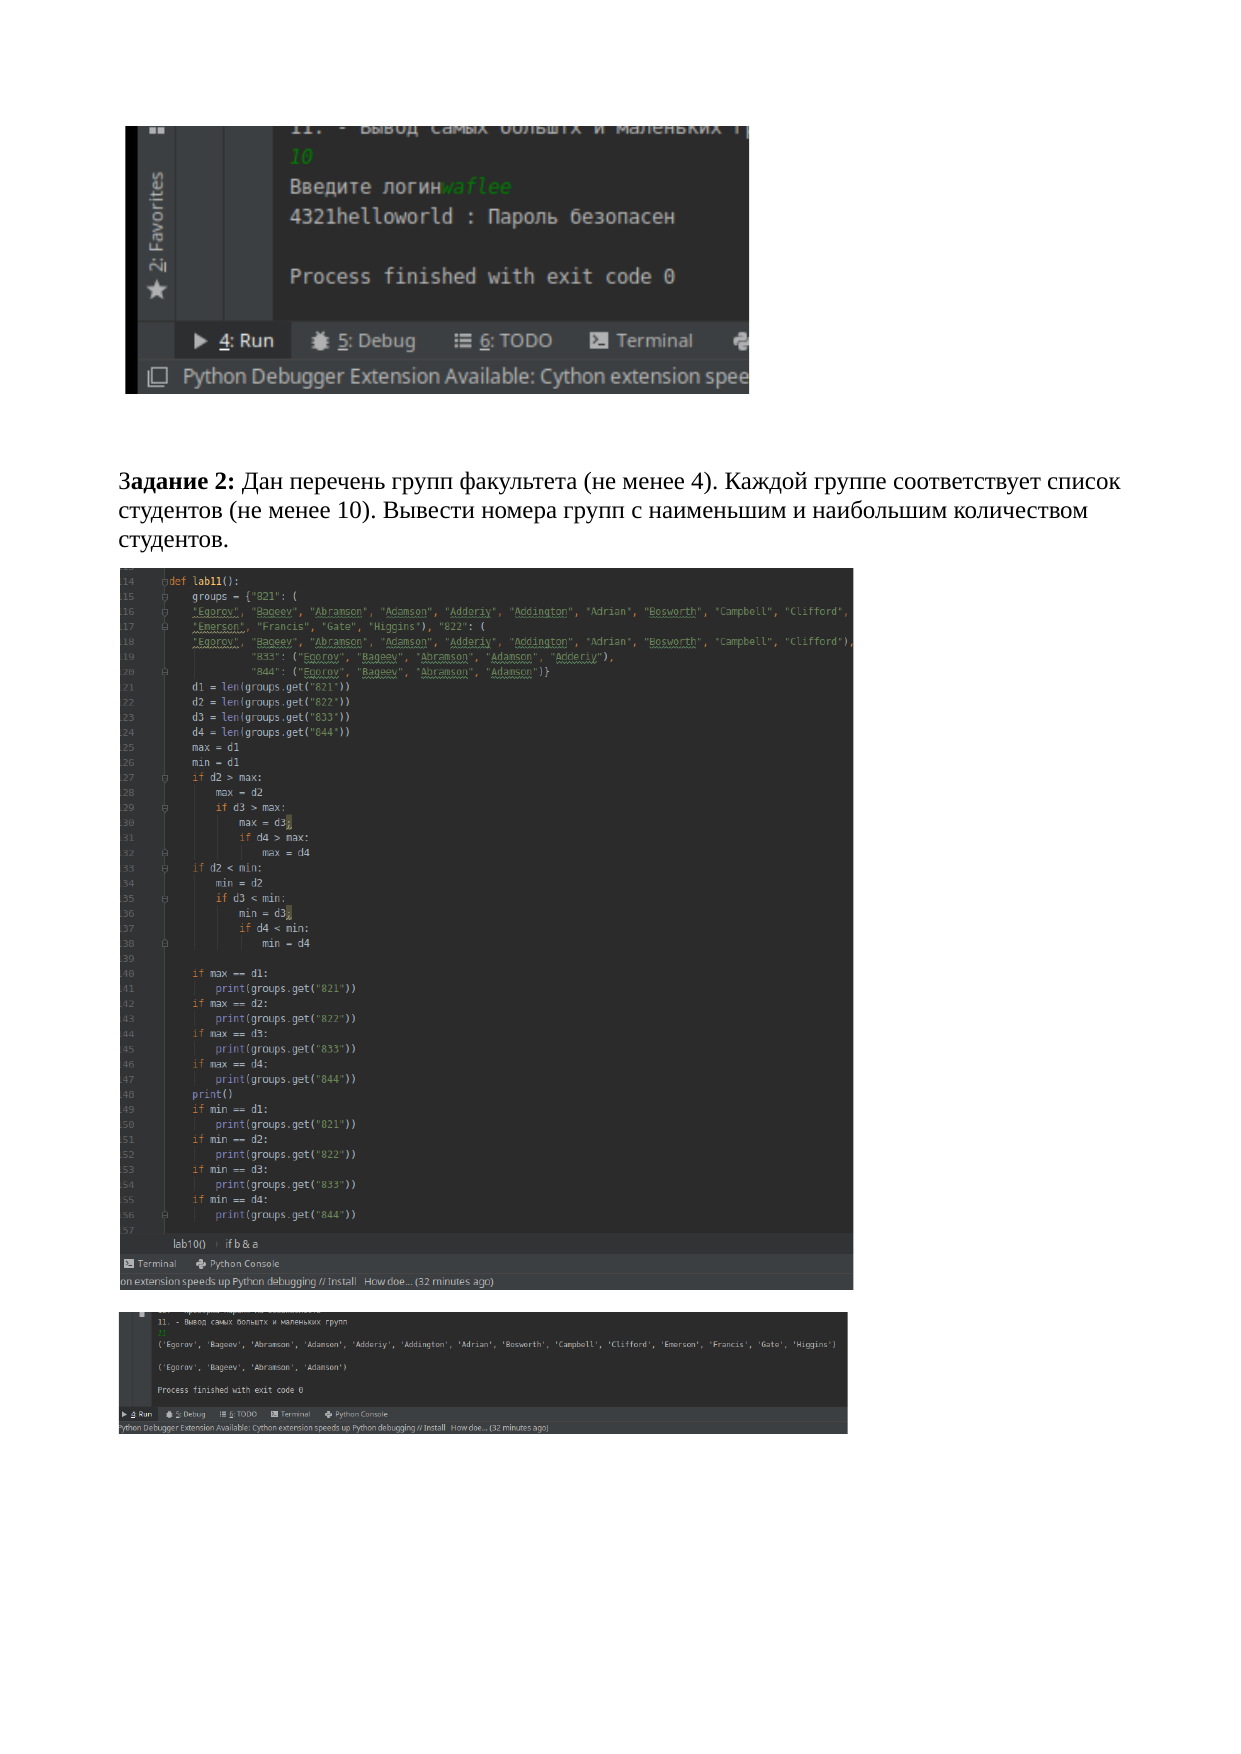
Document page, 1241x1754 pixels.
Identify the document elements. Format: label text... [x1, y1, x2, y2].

text Задание 2: Дан перечень групп факультета (не менее 4). Каждой группе соответствует список студентов (не менее 10). Вывести номера групп с наименьшим и наибольшим количеством студентов. [118, 466, 1122, 553]
picture [538, 568, 746, 1290]
